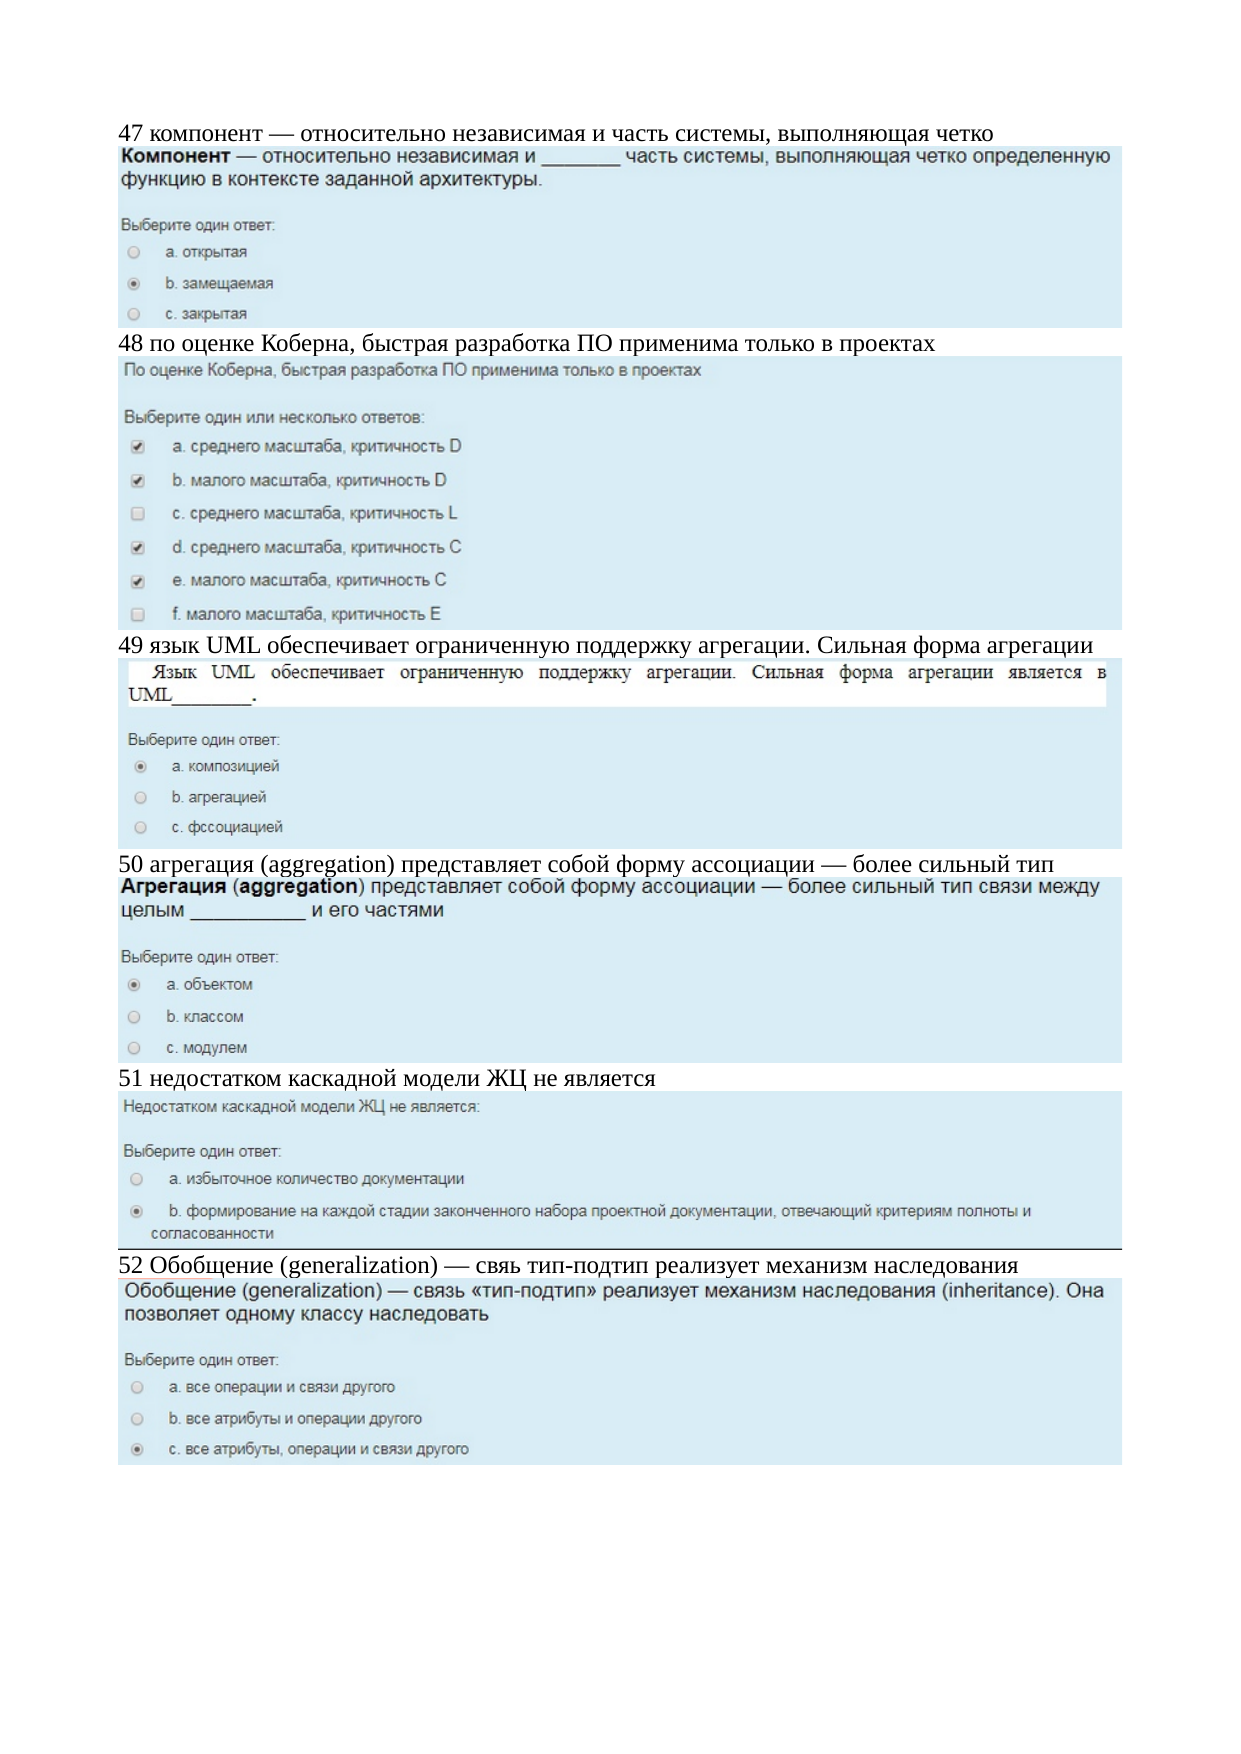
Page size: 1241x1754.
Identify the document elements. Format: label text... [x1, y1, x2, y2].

picture [118, 1091, 1123, 1250]
picture [118, 146, 1123, 328]
text 50 агрегация (aggregation) представляет собой форму ассоциации — более сильный тип [118, 849, 1122, 877]
picture [118, 356, 1123, 630]
text 48 по оценке Коберна, быстрая разработка ПО применима только в проектах [118, 328, 1122, 356]
picture [118, 877, 1123, 1063]
picture [118, 658, 1123, 849]
text 52 Обобщение (generalization) — свяь тип-подтип реализует механизм наследования [118, 1250, 1122, 1278]
text 51 недостатком каскадной модели ЖЦ не является [118, 1063, 1122, 1091]
picture [118, 1278, 1123, 1465]
text 49 язык UML обеспечивает ограниченную поддержку агрегации. Сильная форма агрегации [118, 630, 1122, 658]
text 47 компонент — относительно независимая и часть системы, выполняющая четко [118, 118, 1122, 146]
